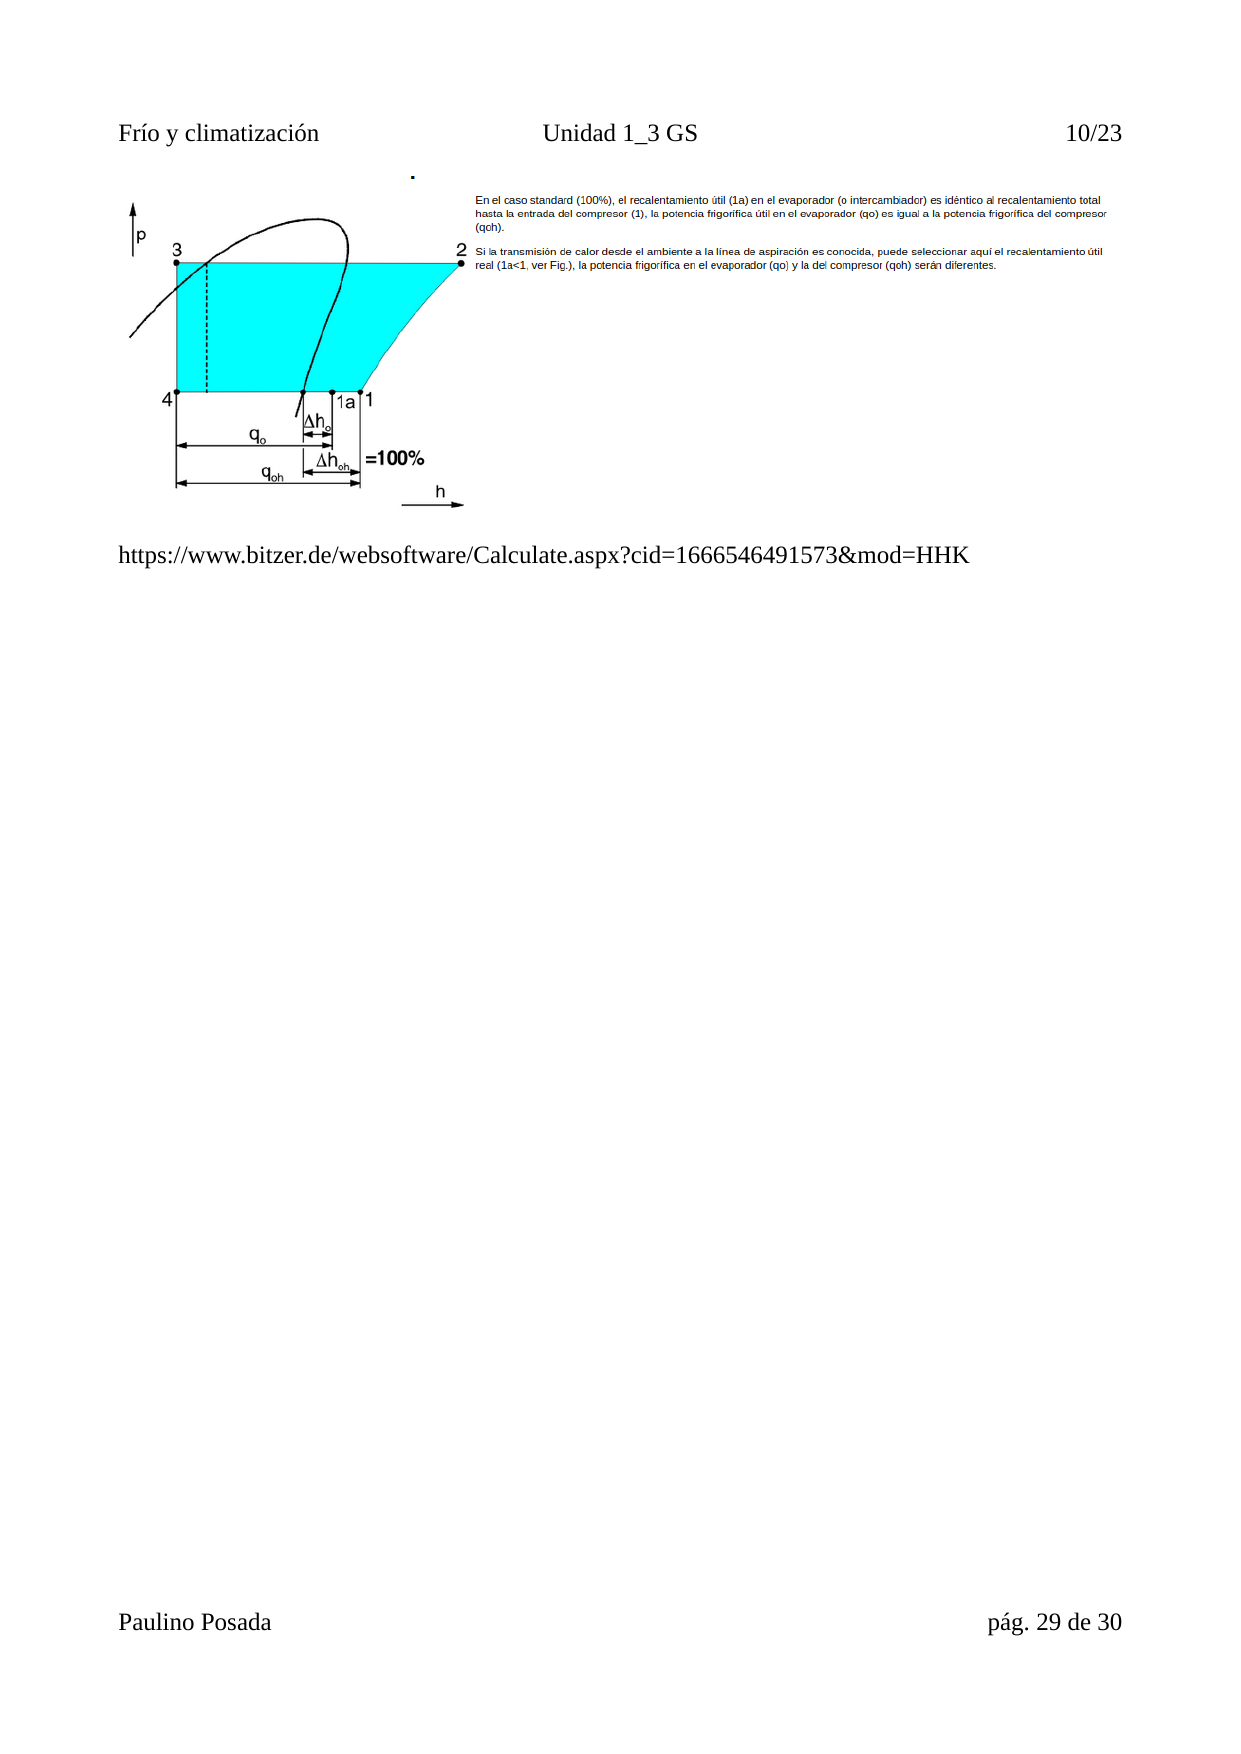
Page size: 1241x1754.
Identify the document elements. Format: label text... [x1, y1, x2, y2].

text https://www.bitzer.de/websoftware/Calculate.aspx?cid=1666546491573&mod=HHK [118, 527, 1122, 569]
picture [118, 176, 1123, 527]
